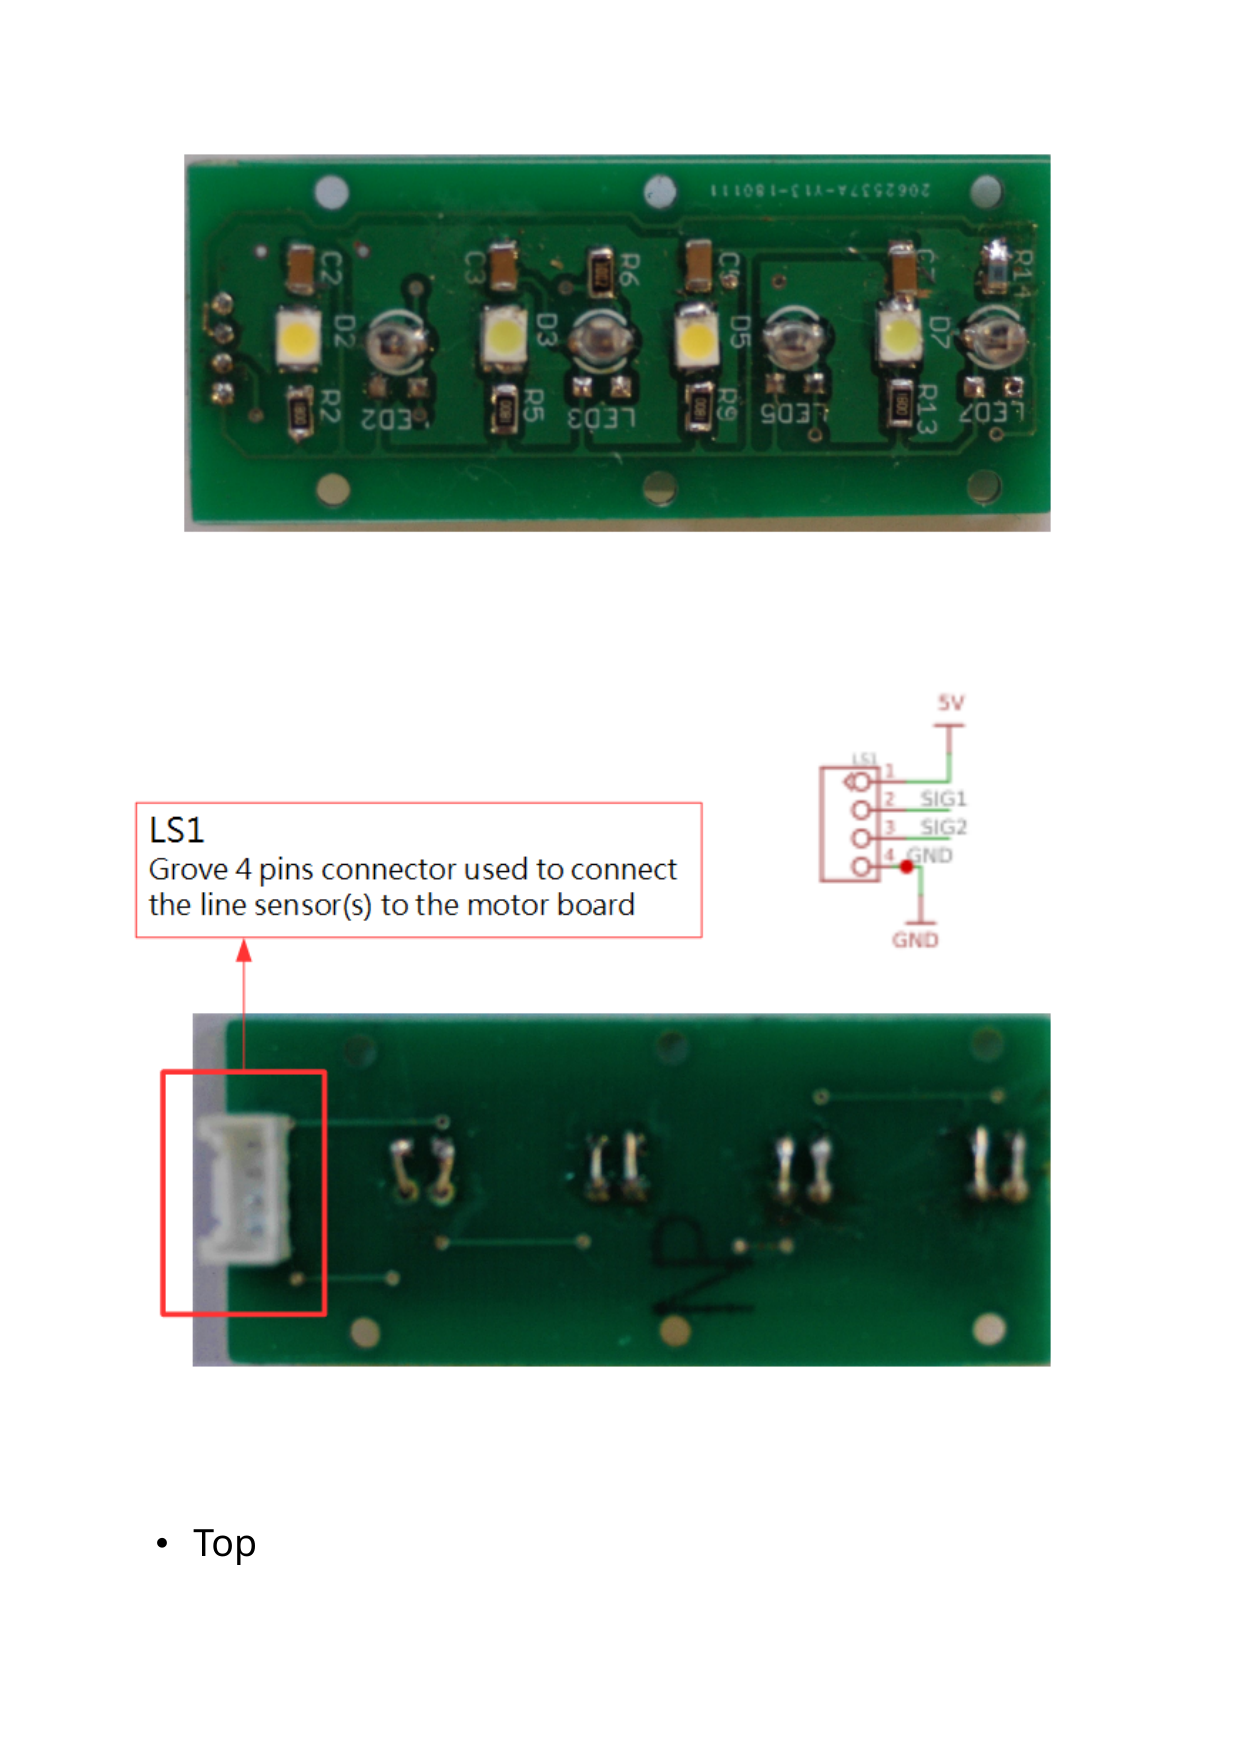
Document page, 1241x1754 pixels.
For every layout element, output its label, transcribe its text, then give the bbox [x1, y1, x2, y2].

picture [59, 109, 1182, 1391]
list Top [156, 1516, 1122, 1567]
